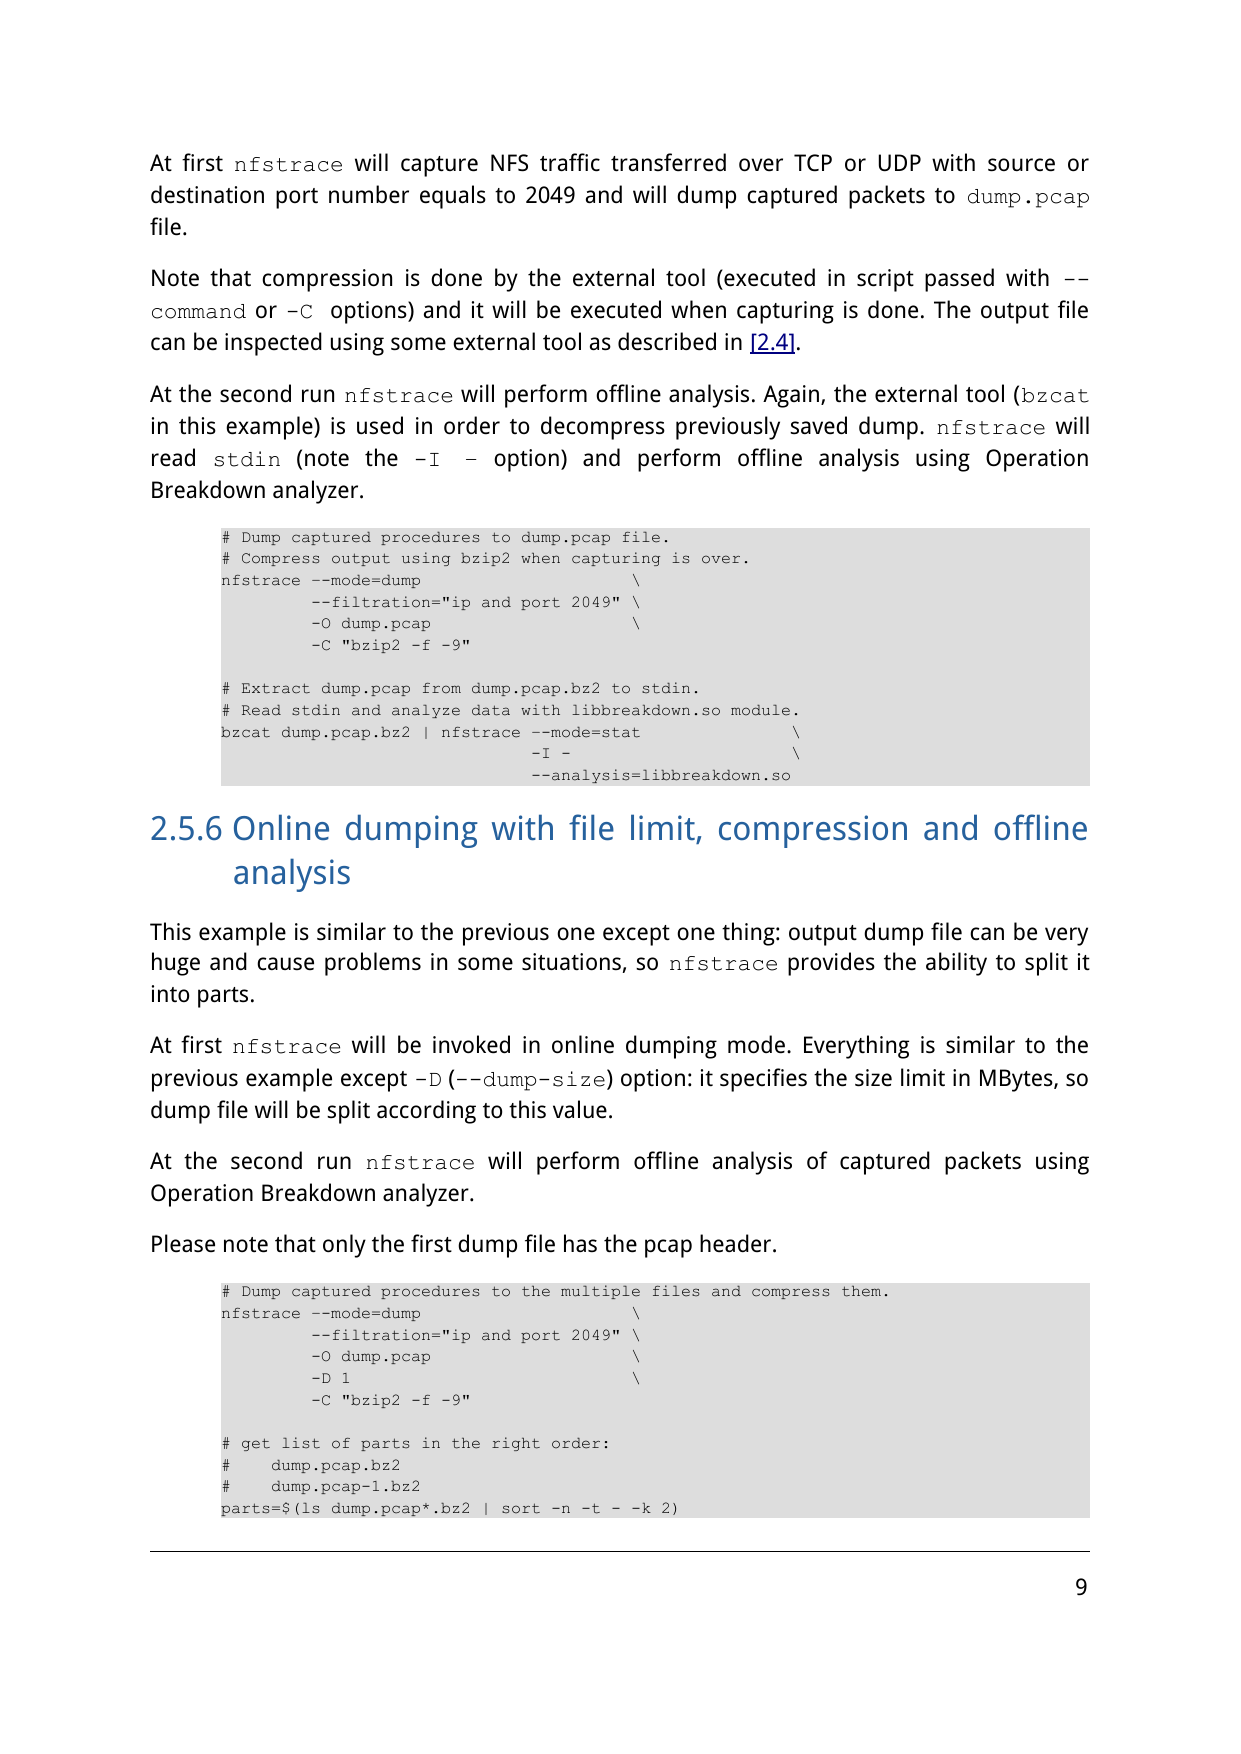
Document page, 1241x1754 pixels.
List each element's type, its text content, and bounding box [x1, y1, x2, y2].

text -O dump.pcap \ [221, 1348, 1090, 1367]
text --filtration="ip and port 2049" \ [221, 593, 1090, 612]
text # dump.pcap-1.bz2 [221, 1478, 1090, 1497]
text --analysis=libbreakdown.so [221, 767, 1090, 786]
text At the second run nfstrace will perform offline analysis. Again, the external tool (bzcat in this example) is used in order to decompress previously saved dump. nfstrace will read stdin (note the -I – option) and perform offline analysis using Operation Breakdown analyzer. [150, 381, 1090, 504]
text At first nfstrace will be invoked in online dumping mode. Everything is similar to the previous example except -D (--dump-size) option: it specifies the size limit in MBytes, so dump file will be split according to this value. [150, 1033, 1090, 1123]
text # Extract dump.pcap from dump.pcap.bz2 to stdin. [221, 680, 1090, 699]
text nfstrace –-mode=dump \ [221, 572, 1090, 591]
text parts=$(ls dump.pcap*.bz2 | sort -n -t - -k 2) [221, 1499, 1090, 1518]
text --filtration="ip and port 2049" \ [221, 1326, 1090, 1345]
text Note that compression is done by the external tool (executed in script passed with --command or -C options) and it will be executed when capturing is done. The output file can be inspected using some external tool as described in [2.4]. [150, 265, 1090, 356]
text # Dump captured procedures to the multiple files and compress them. [221, 1283, 1090, 1302]
text # Compress output using bzip2 when capturing is over. [221, 550, 1090, 569]
text # Dump captured procedures to dump.pcap file. [221, 528, 1090, 547]
text # dump.pcap.bz2 [221, 1456, 1090, 1475]
text bzcat dump.pcap.bz2 | nfstrace –-mode=stat \ [221, 723, 1090, 742]
text -C "bzip2 -f -9" [221, 1391, 1090, 1410]
text nfstrace –-mode=dump \ [221, 1304, 1090, 1323]
text Please note that only the first dump file has the pcap header. [150, 1231, 1090, 1258]
text -I - \ [221, 745, 1090, 764]
text -D 1 \ [221, 1369, 1090, 1388]
text # get list of parts in the right order: [221, 1434, 1090, 1453]
text At first nfstrace will capture NFS traffic transferred over TCP or UDP with source or destination port number equals to 2049 and will dump captured packets to dump.pcap file. [150, 150, 1090, 241]
text # Read stdin and analyze data with libbreakdown.so module. [221, 702, 1090, 721]
text -C "bzip2 -f -9" [221, 637, 1090, 656]
text This example is similar to the previous one except one thing: output dump file can be very huge and cause problems in some situations, so nfstrace provides the ability to split it into parts. [150, 919, 1090, 1008]
text At the second run nfstrace will perform offline analysis of captured packets using Operation Breakdown analyzer. [150, 1148, 1090, 1207]
subtitle Online dumping with file limit, compression and offline analysis [150, 809, 1090, 892]
text -O dump.pcap \ [221, 615, 1090, 634]
